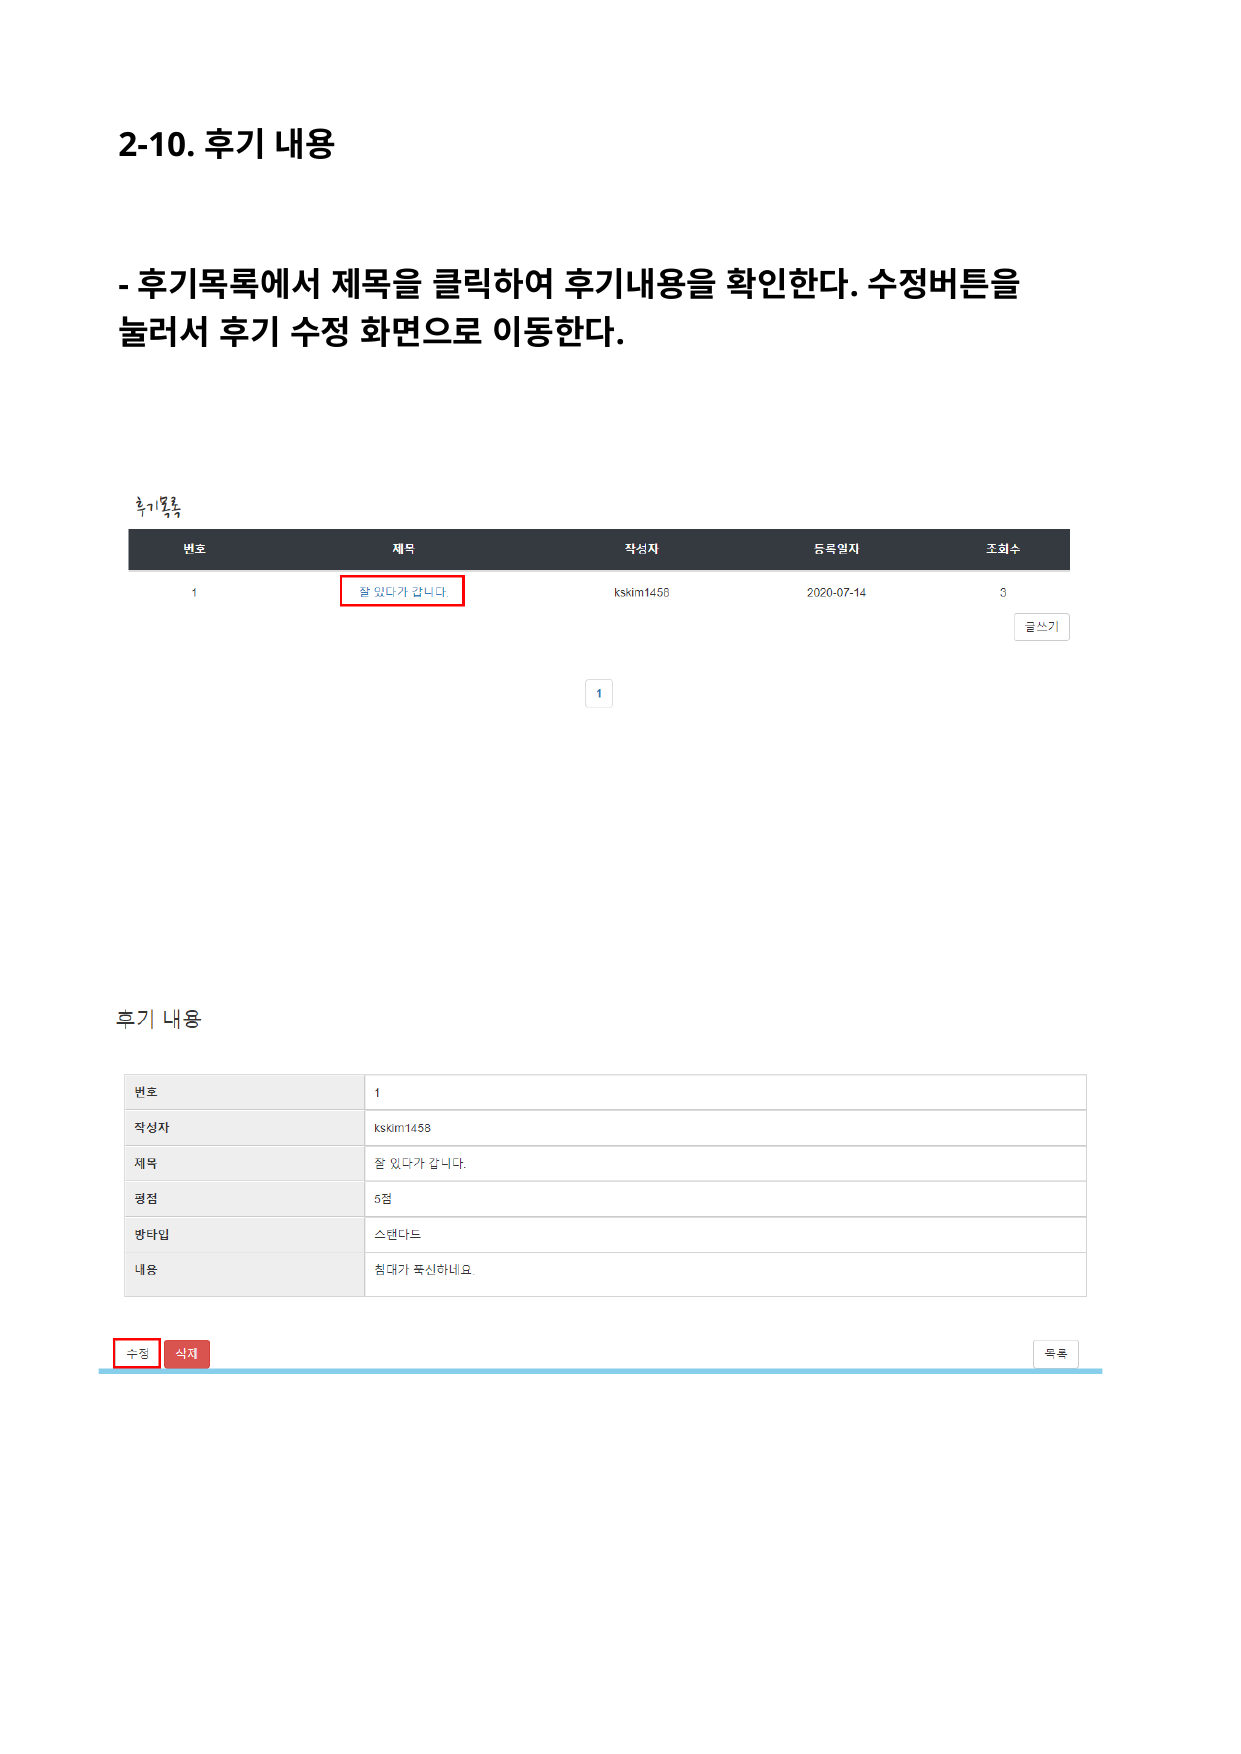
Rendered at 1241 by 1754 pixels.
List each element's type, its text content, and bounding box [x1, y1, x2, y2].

text - 후기목록에서 제목을 클릭하여 후기내용을 확인한다. 수정버튼을 눌러서 후기 수정 화면으로 이동한다. [118, 257, 1122, 354]
picture [100, 472, 1105, 736]
text 2-10. 후기 내용 [118, 118, 1122, 167]
picture [98, 998, 1103, 1374]
